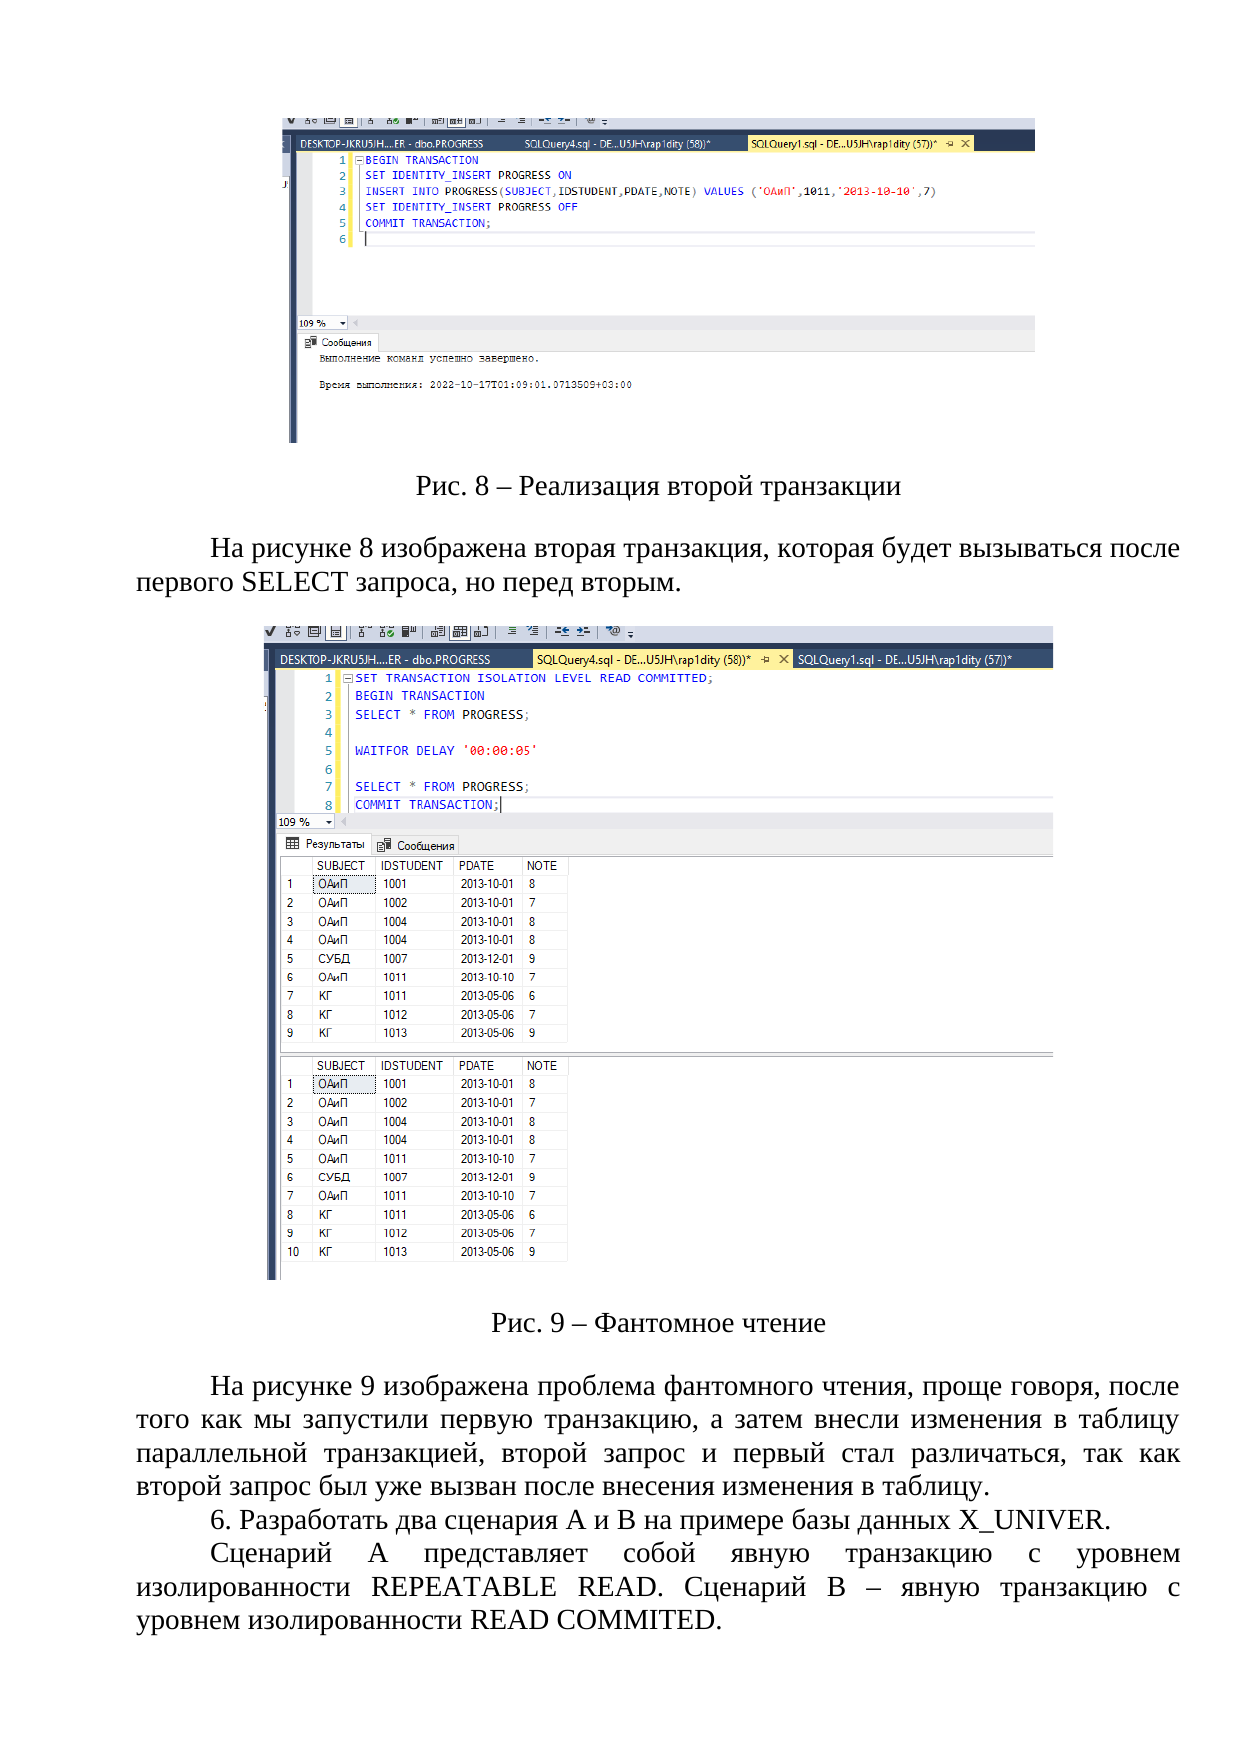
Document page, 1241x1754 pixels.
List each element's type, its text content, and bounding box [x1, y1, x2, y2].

text На рисунке 8 изображена вторая транзакция, которая будет вызываться после первого SELECT запроса, но перед вторым. [136, 531, 1181, 598]
text Рис. 9 – Фантомное чтение [136, 1305, 1181, 1338]
text Сценарий A представляет собой явную транзакцию с уровнем изолированности REPEATABLE READ. Сценарий B – явную транзакцию с уровнем изолированности READ COMMITED. [136, 1535, 1181, 1636]
picture [263, 626, 1054, 1280]
picture [282, 118, 1035, 443]
text На рисунке 9 изображена проблема фантомного чтения, проще говоря, после того как мы запустили первую транзакцию, а затем внесли изменения в таблицу параллельной транзакцией, второй запрос и первый стал различаться, так как второй запрос был уже вызван после внесения изменения в таблицу. [136, 1368, 1181, 1502]
text Рис. 8 – Реализация второй транзакции [136, 468, 1181, 501]
text 6. Разработать два сценария A и B на примере базы данных X_UNIVER. [136, 1502, 1181, 1535]
